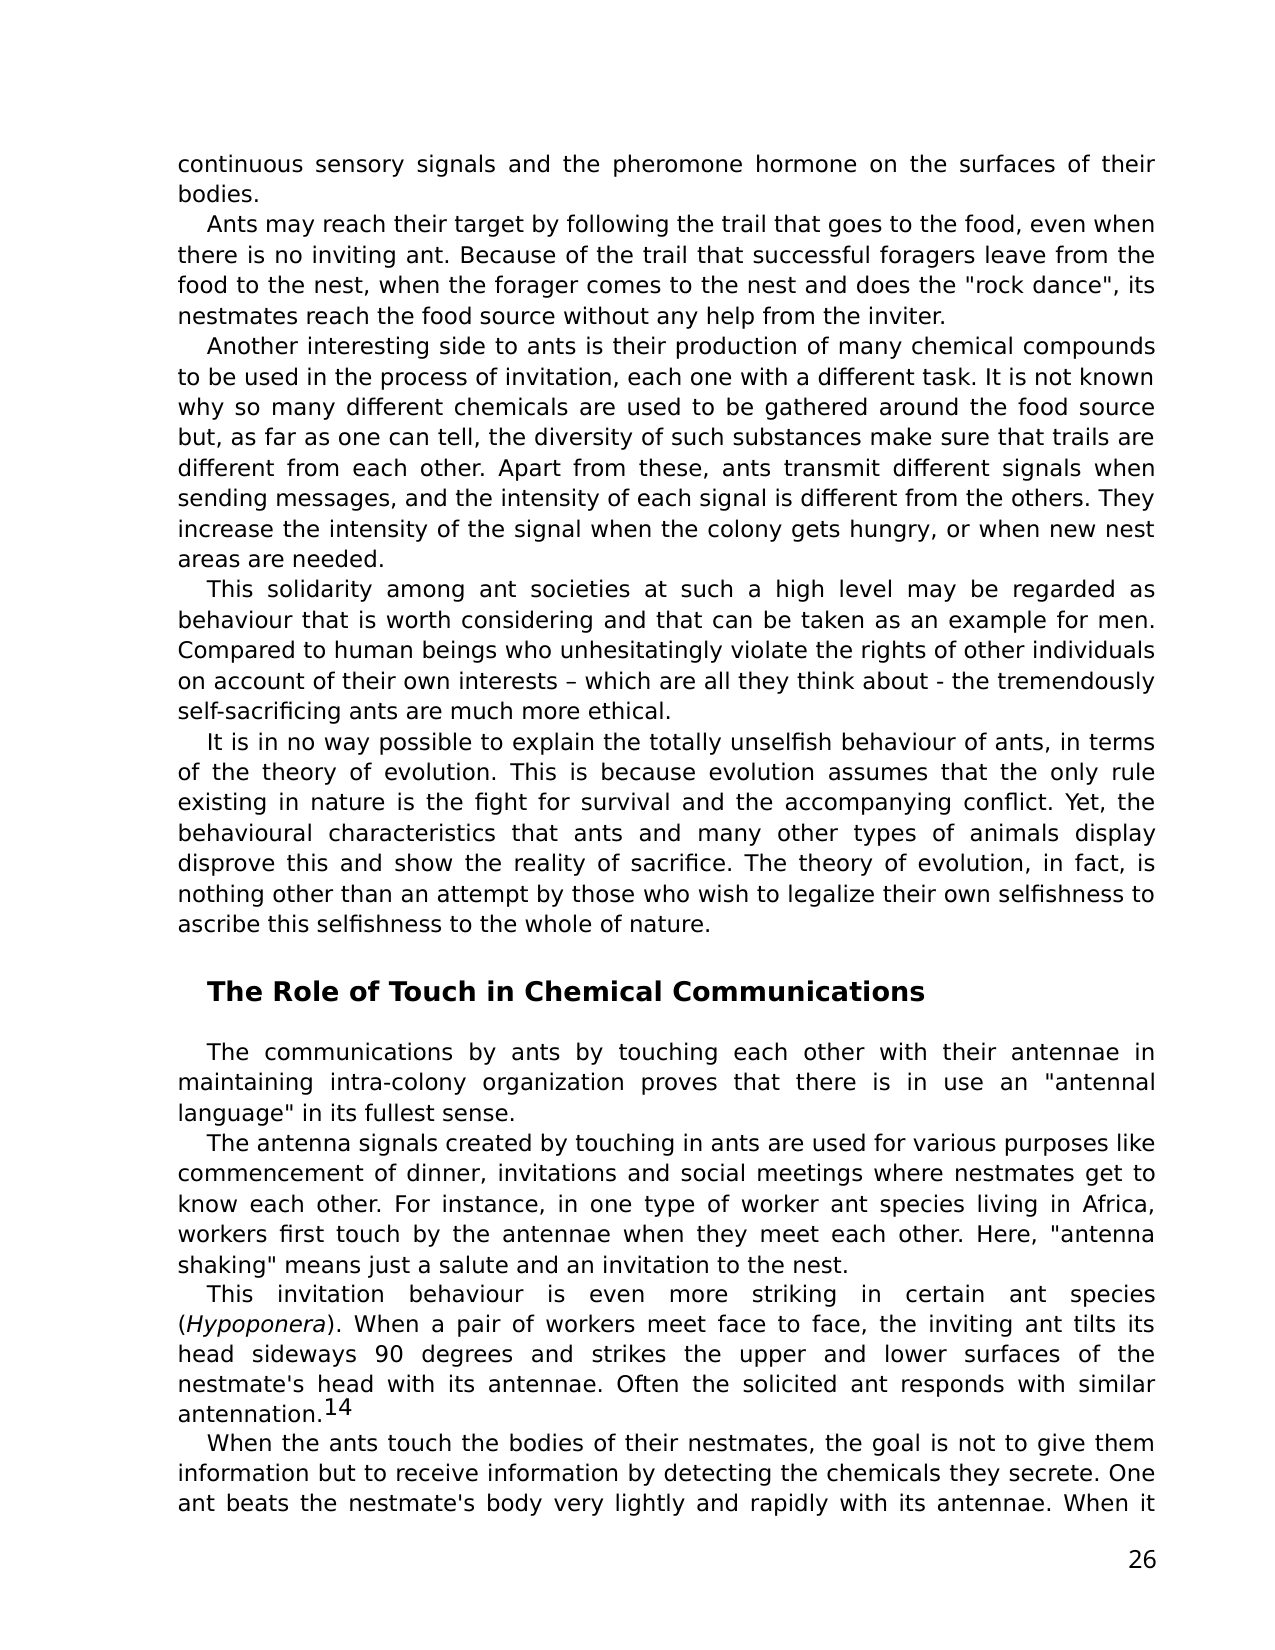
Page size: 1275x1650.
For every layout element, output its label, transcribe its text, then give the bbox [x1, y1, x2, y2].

text Ants may reach their target by following the trail that goes to the food, even when there is no inviting ant. Because of the trail that successful foragers leave from the food to the nest, when the forager comes to the nest and does the "rock dance", its nestmates reach the food source without any help from the inviter. [177, 208, 1157, 330]
text This invitation behaviour is even more striking in certain ant species (Hypoponera). When a pair of workers meet face to face, the inviting ant tilts its head sideways 90 degrees and strikes the upper and lower surfaces of the nestmate's head with its antennae. Often the solicited ant responds with similar antennation.14 [177, 1279, 1157, 1428]
text The antenna signals created by touching in ants are used for various purposes like commencement of dinner, invitations and social meetings where nestmates get to know each other. For instance, in one type of worker ant species living in Africa, workers first touch by the antennae when they meet each other. Here, "antenna shaking" means just a salute and an invitation to the nest. [177, 1127, 1157, 1279]
text The Role of Touch in Chemical Communications [177, 976, 1157, 1008]
text It is in no way possible to explain the totally unselfish behaviour of ants, in terms of the theory of evolution. This is because evolution assumes that the only rule existing in nature is the fight for survival and the accompanying conflict. Yet, the behavioural characteristics that ants and many other types of animals display disprove this and show the reality of sacrifice. The theory of evolution, in fact, is nothing other than an attempt by those who wish to legalize their own selfishness to ascribe this selfishness to the whole of nature. [177, 726, 1157, 938]
text continuous sensory signals and the pheromone hormone on the surfaces of their bodies. [177, 148, 1157, 208]
text Another interesting side to ants is their production of many chemical compounds to be used in the process of invitation, each one with a different task. It is not known why so many different chemicals are used to be gathered around the food source but, as far as one can tell, the diversity of such substances make sure that trails are different from each other. Apart from these, ants transmit different signals when sending messages, and the intensity of each signal is different from the others. They increase the intensity of the signal when the colony gets hungry, or when new nest areas are needed. [177, 330, 1157, 573]
text This solidarity among ant societies at such a high level may be regarded as behaviour that is worth considering and that can be taken as an example for men. Compared to human beings who unhesitatingly violate the rights of other individuals on account of their own interests – which are all they think about - the tremendously self-sacrificing ants are much more ethical. [177, 573, 1157, 726]
text When the ants touch the bodies of their nestmates, the goal is not to give them information but to receive information by detecting the chemicals they secrete. One ant beats the nestmate's body very lightly and rapidly with its antennae. When it [177, 1428, 1157, 1517]
text The communications by ants by touching each other with their antennae in maintaining intra-colony organization proves that there is in use an "antennal language" in its fullest sense. [177, 1036, 1157, 1127]
